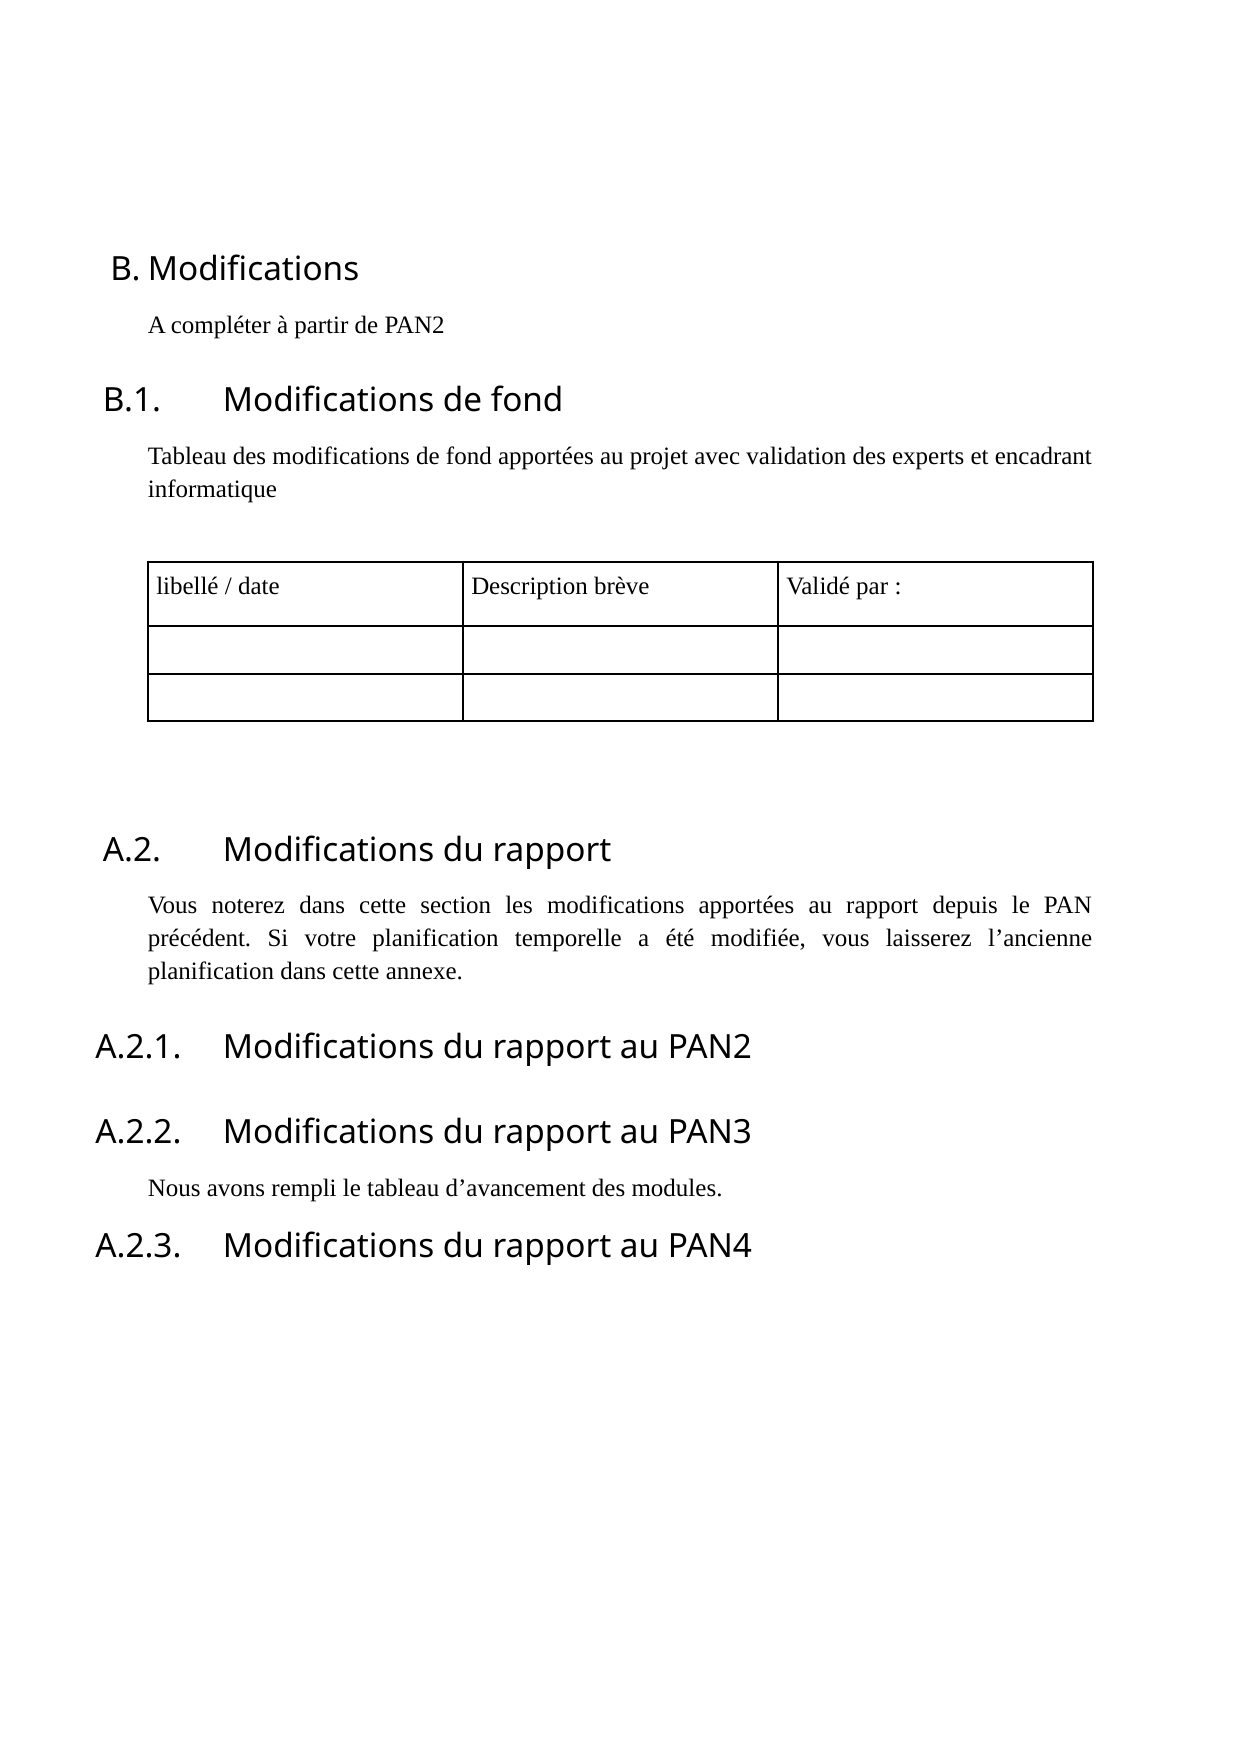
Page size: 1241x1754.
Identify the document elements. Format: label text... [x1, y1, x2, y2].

table_cell [464, 675, 777, 720]
subtitle Modifications de fond [103, 376, 1093, 422]
table_header Description brève [464, 563, 777, 625]
table_cell [149, 627, 462, 672]
table_cell [779, 675, 1092, 720]
subtitle Modifications [110, 245, 1093, 291]
text Nous avons rempli le tableau d’avancement des modules. [148, 1173, 1093, 1201]
subtitle Modifications du rapport [103, 825, 1093, 871]
table_header Validé par : [779, 563, 1092, 625]
subtitle Modifications du rapport au PAN2 [95, 1022, 1093, 1068]
table_header libellé / date [149, 563, 462, 625]
subtitle Modifications du rapport au PAN3 [95, 1108, 1093, 1153]
table_cell [149, 675, 462, 720]
table_cell [779, 627, 1092, 672]
text Tableau des modifications de fond apportées au projet avec validation des experts et encadrant informatique [148, 441, 1093, 503]
text A compléter à partir de PAN2 [148, 310, 1093, 338]
text Vous noterez dans cette section les modifications apportées au rapport depuis le PAN précédent. Si votre planification temporelle a été modifiée, vous laisserez l’ancienne planification dans cette annexe. [148, 890, 1093, 985]
table_cell [464, 627, 777, 672]
subtitle Modifications du rapport au PAN4 [95, 1222, 1093, 1268]
